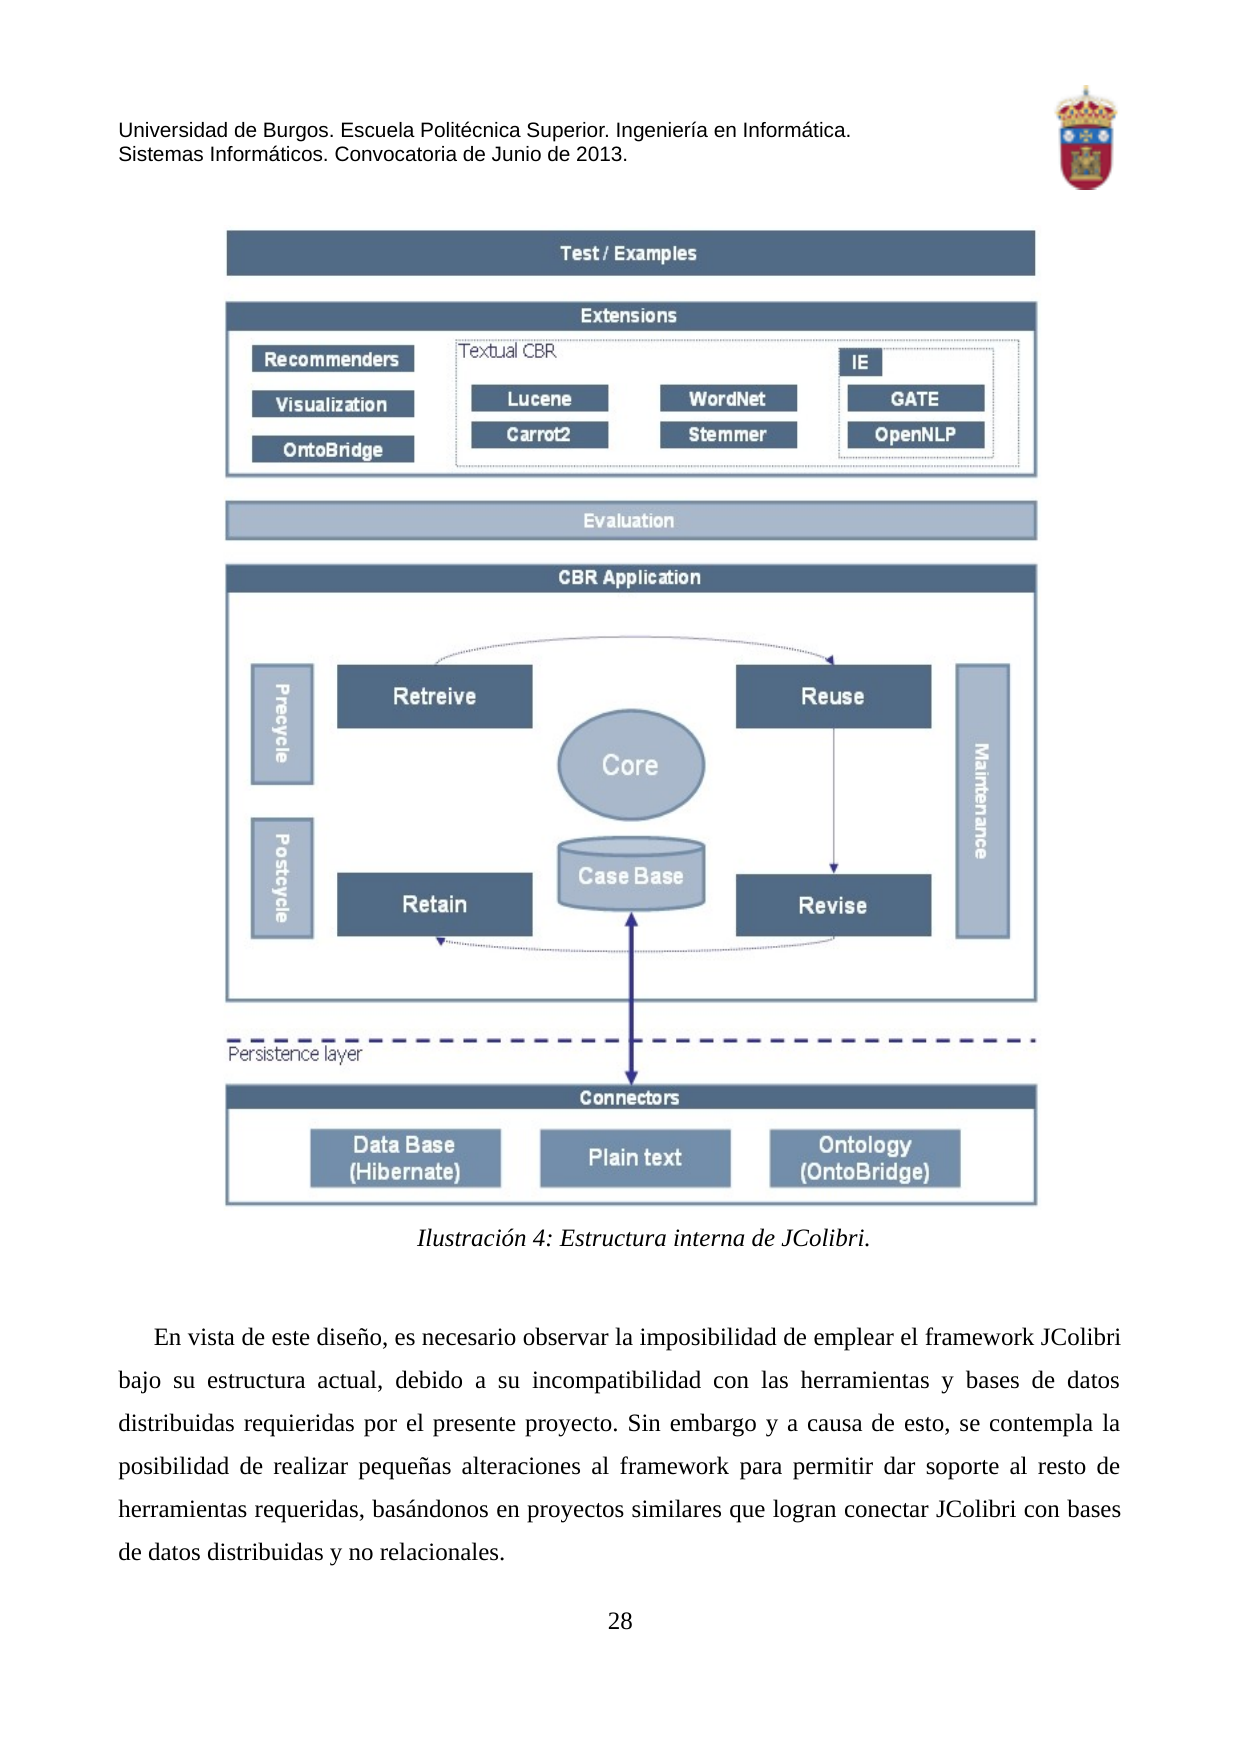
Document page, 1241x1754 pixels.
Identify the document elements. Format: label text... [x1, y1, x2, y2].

text En vista de este diseño, es necesario observar la imposibilidad de emplear el framework JColibri bajo su estructura actual, debido a su incompatibilidad con las herramientas y bases de datos distribuidas requieridas por el presente proyecto. Sin embargo y a causa de esto, se contempla la posibilidad de realizar pequeñas alteraciones al framework para permitir dar soporte al resto de herramientas requeridas, basándonos en proyectos similares que logran conectar JColibri con bases de datos distribuidas y no relacionales. [118, 1322, 1122, 1566]
text Ilustración 4: Estructura interna de JColibri. [223, 226, 1067, 1252]
picture [223, 225, 1042, 1211]
picture [1053, 85, 1120, 190]
